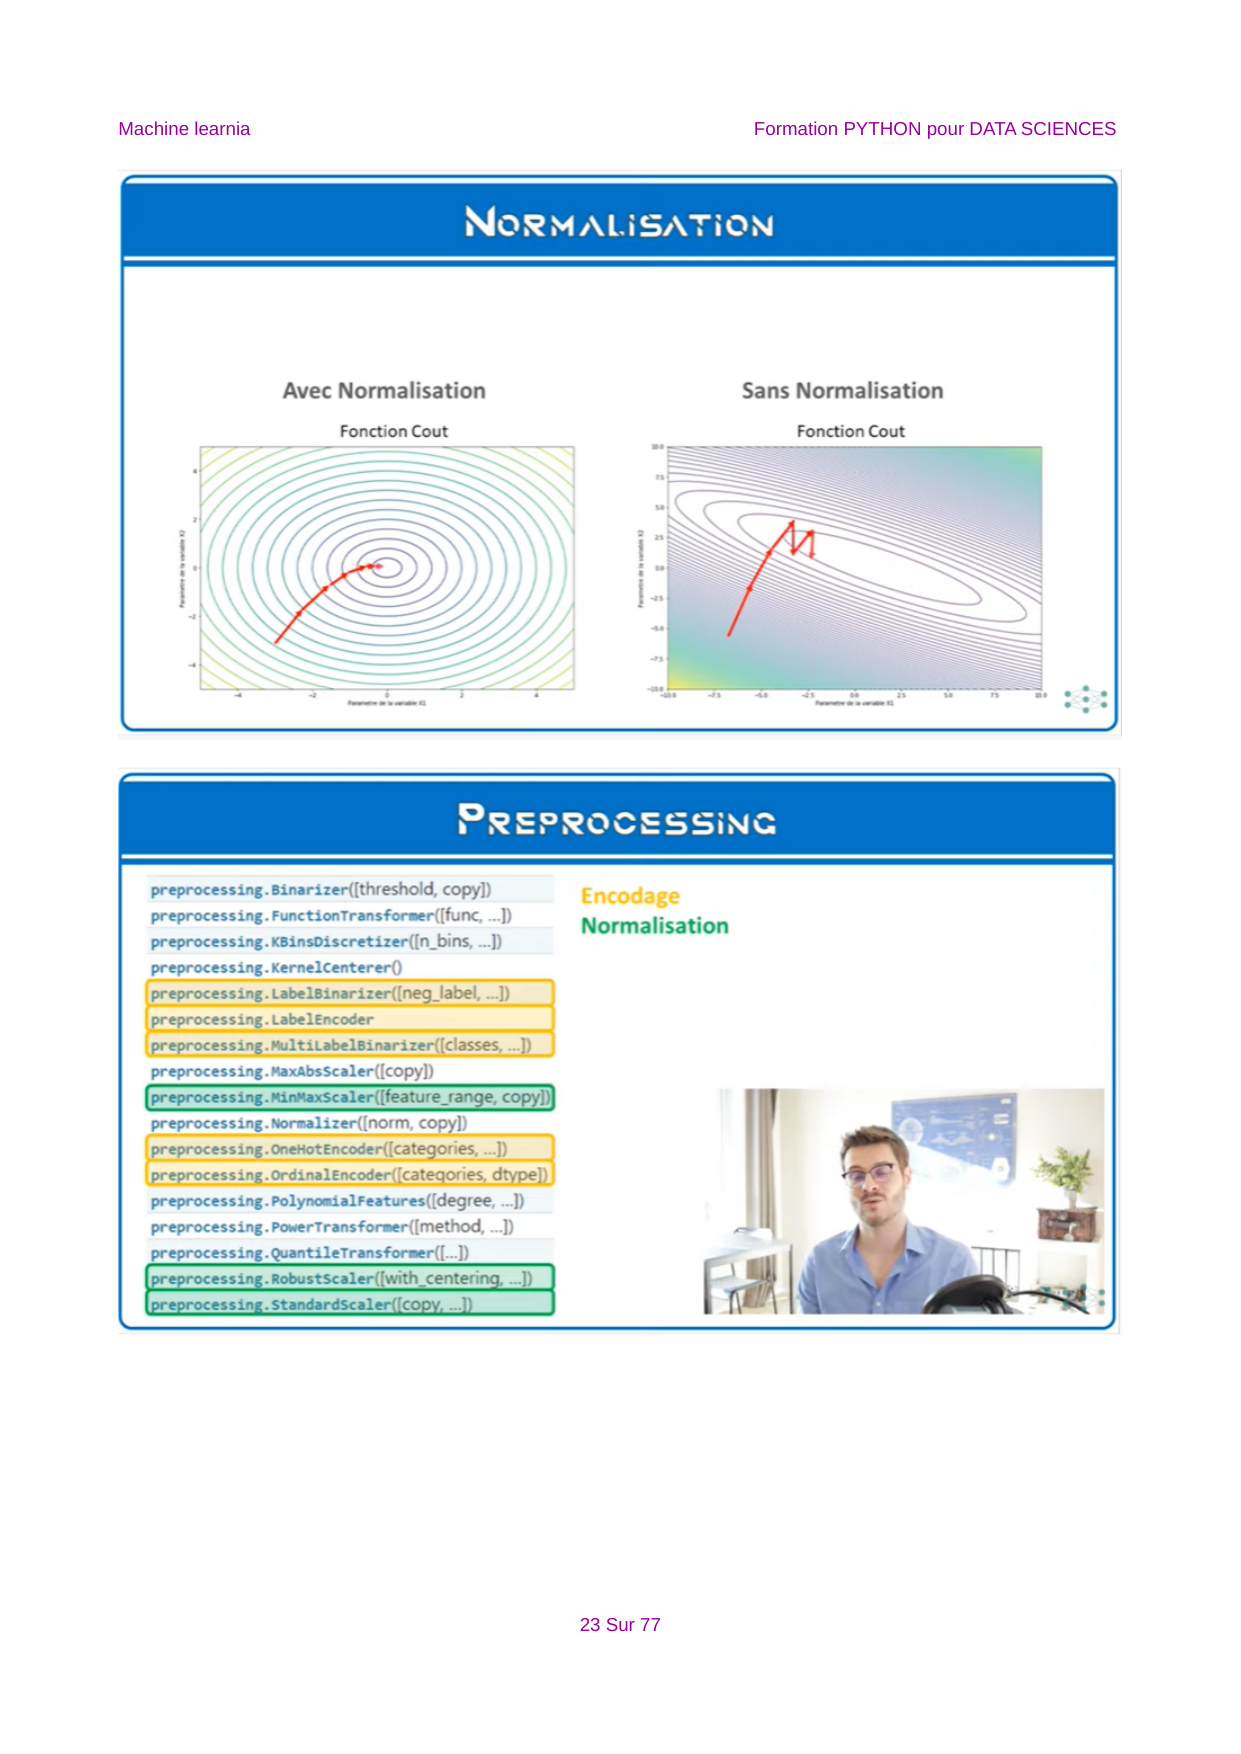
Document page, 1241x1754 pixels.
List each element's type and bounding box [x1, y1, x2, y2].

picture [118, 767, 1122, 1335]
picture [118, 169, 1122, 740]
